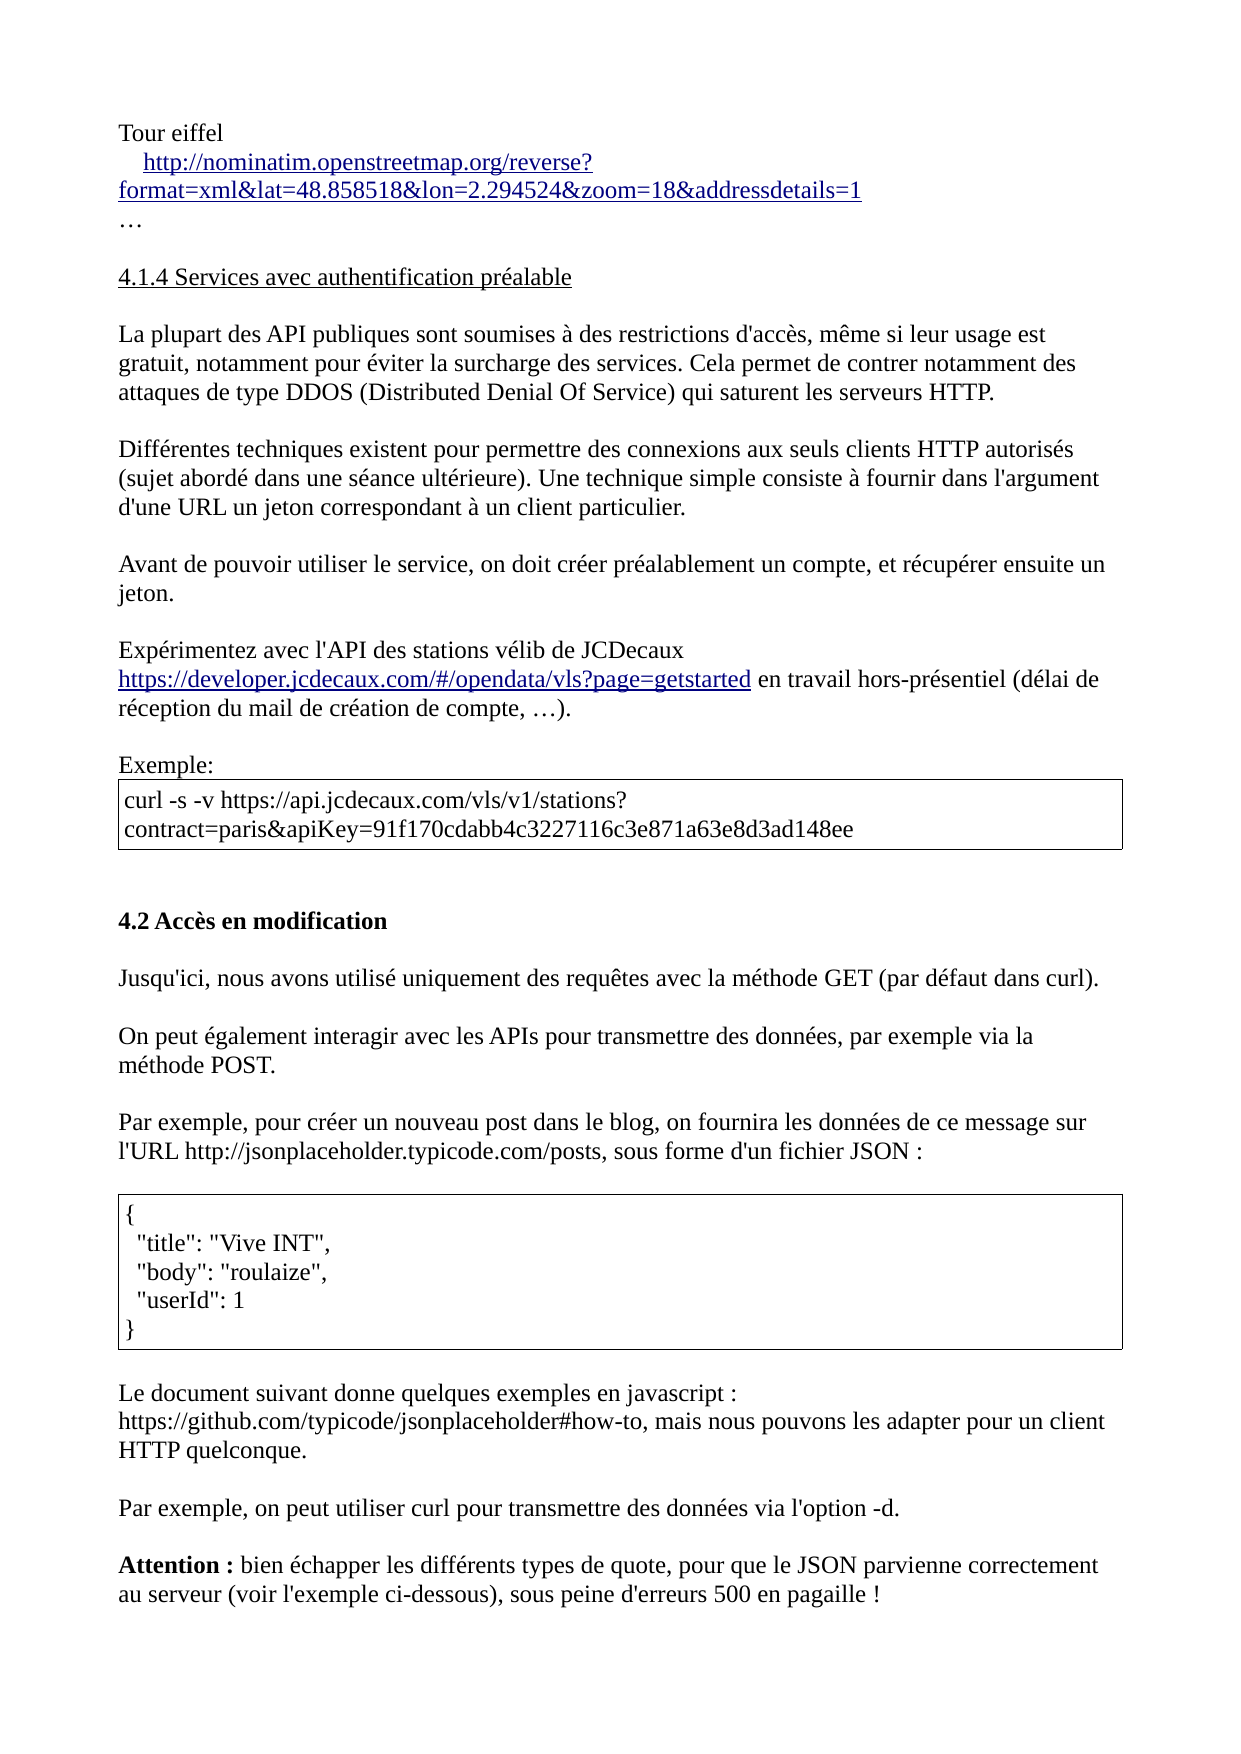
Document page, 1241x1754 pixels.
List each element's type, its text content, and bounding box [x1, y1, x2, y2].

text … [118, 204, 1122, 233]
text 4.2 Accès en modification [118, 906, 1122, 935]
text Jusqu'ici, nous avons utilisé uniquement des requêtes avec la méthode GET (par défaut dans curl). [118, 963, 1122, 992]
text Expérimentez avec l'API des stations vélib de JCDecaux https://developer.jcdecaux.com/#/opendata/vls?page=getstarted en travail hors-présentiel (délai de réception du mail de création de compte, …). [118, 636, 1122, 722]
text Par exemple, pour créer un nouveau post dans le blog, on fournira les données de ce message sur l'URL http://jsonplaceholder.typicode.com/posts, sous forme d'un fichier JSON : [118, 1107, 1122, 1165]
text 4.1.4 Services avec authentification préalable [118, 262, 1122, 291]
text Exemple: [118, 751, 1122, 779]
text La plupart des API publiques sont soumises à des restrictions d'accès, même si leur usage est gratuit, notamment pour éviter la surcharge des services. Cela permet de contrer notamment des attaques de type DDOS (Distributed Denial Of Service) qui saturent les serveurs HTTP. [118, 319, 1122, 406]
text Par exemple, on peut utiliser curl pour transmettre des données via l'option -d. [118, 1493, 1122, 1521]
text On peut également interagir avec les APIs pour transmettre des données, par exemple via la méthode POST. [118, 1021, 1122, 1078]
text Attention : bien échapper les différents types de quote, pour que le JSON parvienne correctement au serveur (voir l'exemple ci-dessous), sous peine d'erreurs 500 en pagaille ! [118, 1550, 1122, 1608]
text Tour eiffel [118, 118, 1122, 147]
text Le document suivant donne quelques exemples en javascript : https://github.com/typicode/jsonplaceholder#how-to, mais nous pouvons les adapter pour un client HTTP quelconque. [118, 1378, 1122, 1464]
text Différentes techniques existent pour permettre des connexions aux seuls clients HTTP autorisés (sujet abordé dans une séance ultérieure). Une technique simple consiste à fournir dans l'argument d'une URL un jeton correspondant à un client particulier. [118, 434, 1122, 521]
table_header curl -s -v https://api.jcdecaux.com/vls/v1/stations?contract=paris&apiKey=91f170cdabb4c3227116c3e871a63e8d3ad148ee [119, 780, 1122, 848]
text Avant de pouvoir utiliser le service, on doit créer préalablement un compte, et récupérer ensuite un jeton. [118, 549, 1122, 607]
table_header { "title": "Vive INT", "body": "roulaize", "userId": 1 } [119, 1195, 1122, 1349]
text http://nominatim.openstreetmap.org/reverse?format=xml&lat=48.858518&lon=2.294524&zoom=18&addressdetails=1 [118, 147, 1122, 204]
